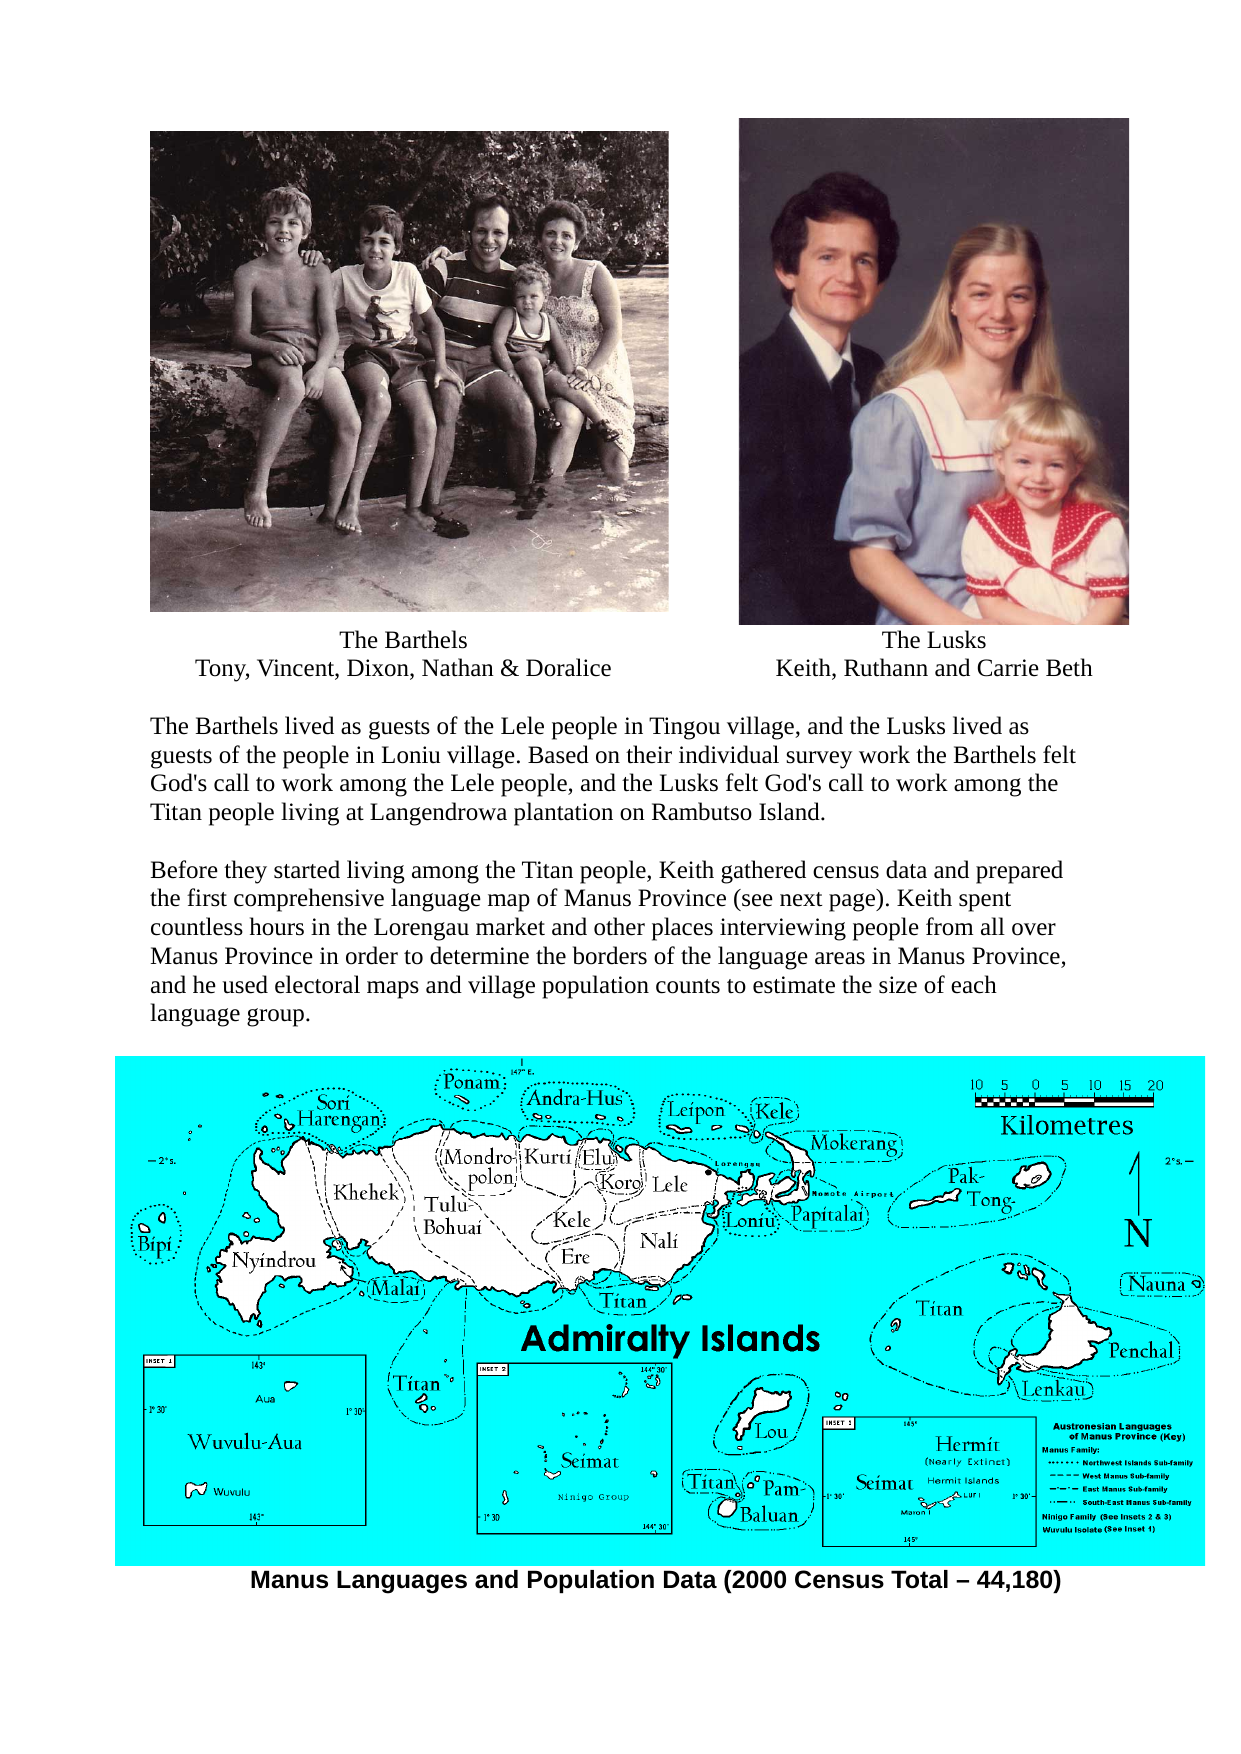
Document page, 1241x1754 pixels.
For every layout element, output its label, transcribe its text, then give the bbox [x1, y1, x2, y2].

table_cell Manus Languages and Population Data (2000 Census Total – 44,180) [103, 1565, 1209, 1594]
table_header [138, 119, 669, 625]
table_header [669, 119, 738, 625]
picture [115, 1056, 1206, 1566]
table_header [103, 1056, 115, 1565]
table_header [1130, 119, 1199, 625]
table_cell The Lusks Keith, Ruthann and Carrie Beth [669, 625, 1199, 682]
picture [738, 118, 1130, 625]
text Before they started living among the Titan people, Keith gathered census data and prepared the first comprehensive language map of Manus Province (see next page). Keith spent countless hours in the Lorengau market and other places interviewing people from all over Manus Province in order to determine the borders of the language areas in Manus Province, and he used electoral maps and village population counts to estimate the size of each language group. [150, 855, 1090, 1027]
table_cell The Barthels Tony, Vincent, Dixon, Nathan & Doralice [138, 625, 669, 682]
text The Barthels lived as guests of the Lele people in Tingou village, and the Lusks lived as guests of the people in Loniu village. Based on their individual survey work the Barthels felt God's call to work among the Lele people, and the Lusks felt God's call to work among the Titan people living at Langendrowa plantation on Rambutso Island. [150, 711, 1090, 826]
picture [150, 131, 669, 612]
